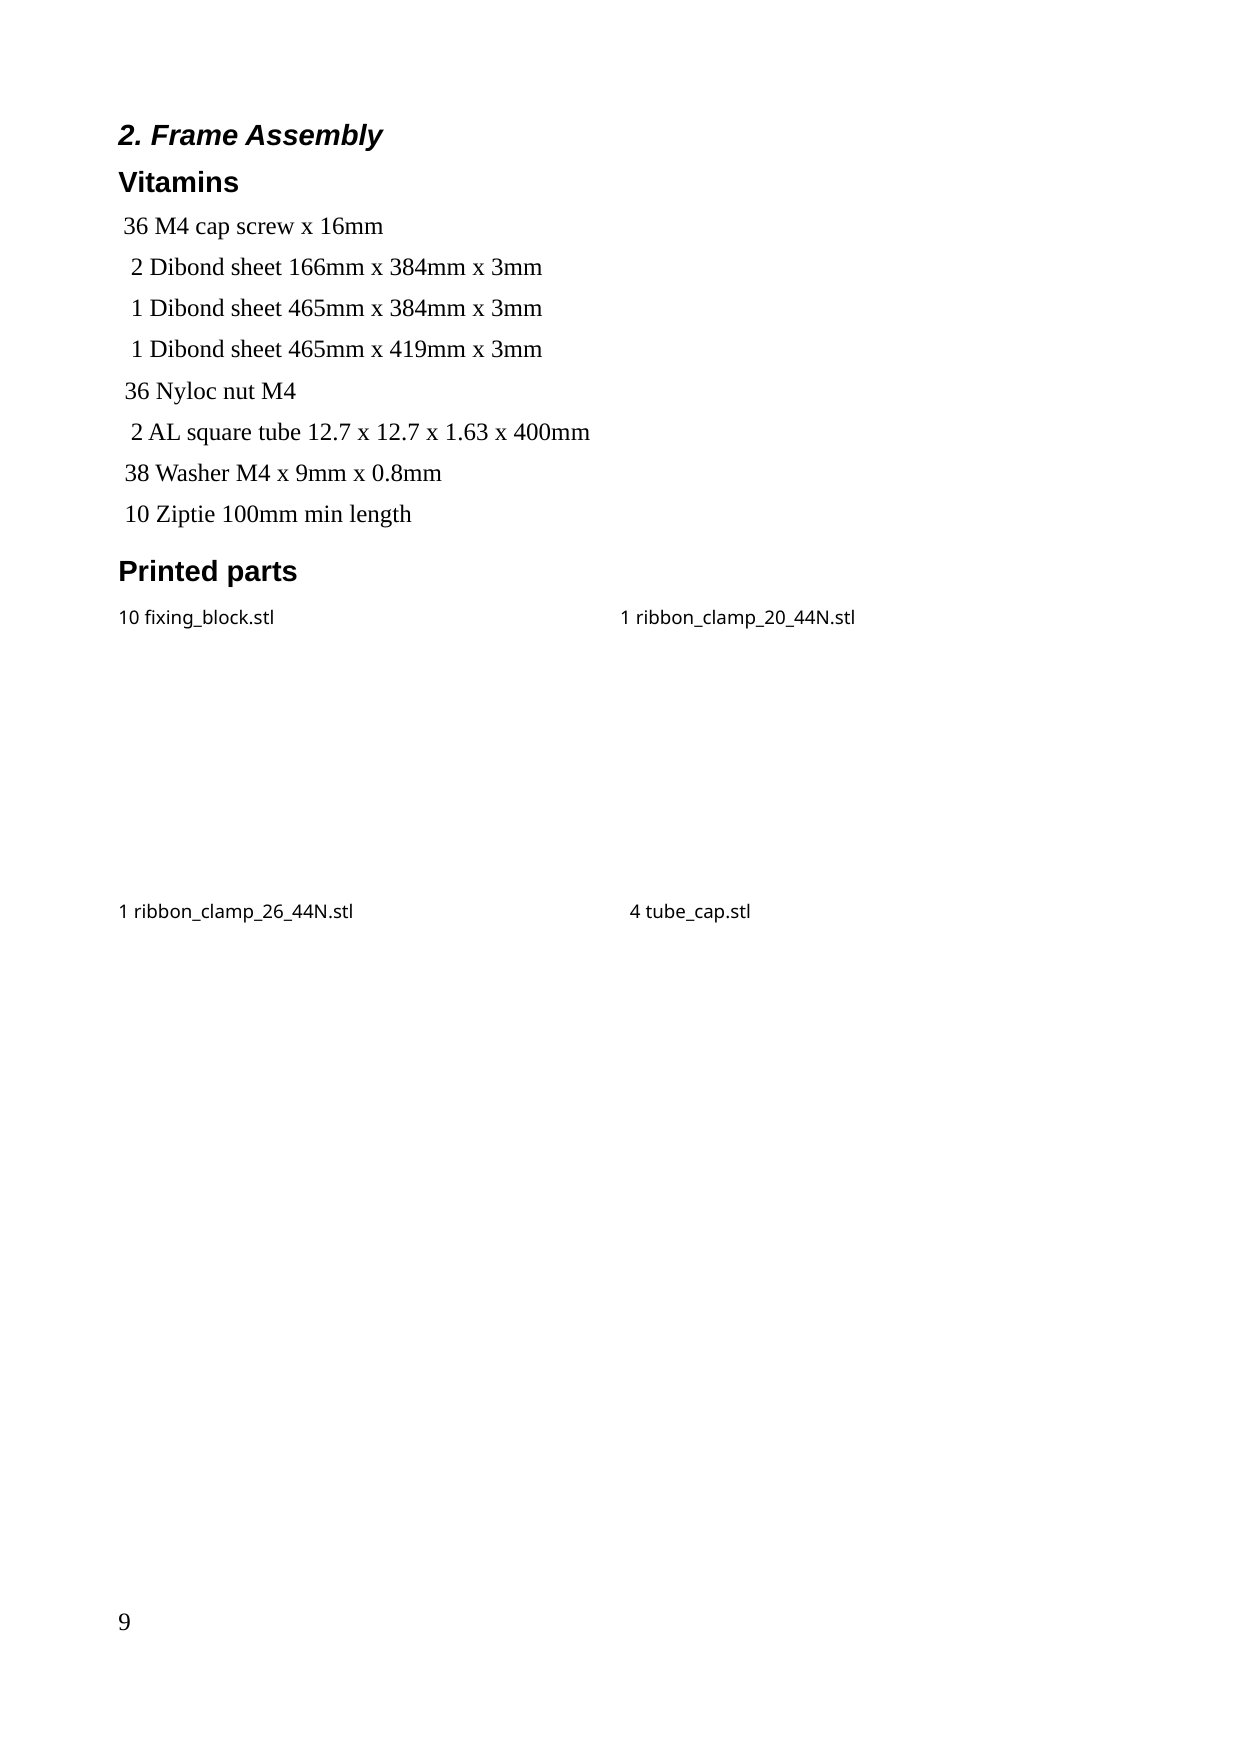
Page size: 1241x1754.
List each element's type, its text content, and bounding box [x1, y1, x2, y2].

table_header 10 fixing_block.stl [118, 600, 620, 894]
text 2 AL square tube 12.7 x 12.7 x 1.63 x 400mm [118, 417, 1122, 446]
text 10 Ziptie 100mm min length [118, 499, 1122, 528]
table_cell 4 tube_cap.stl [620, 894, 1122, 1189]
table_header 1 ribbon_clamp_20_44N.stl [620, 600, 1122, 894]
text 1 Dibond sheet 465mm x 384mm x 3mm [118, 293, 1122, 322]
text 38 Washer M4 x 9mm x 0.8mm [118, 458, 1122, 487]
text 2 Dibond sheet 166mm x 384mm x 3mm [118, 252, 1122, 281]
text 1 Dibond sheet 465mm x 419mm x 3mm [118, 334, 1122, 363]
table_cell 1 ribbon_clamp_26_44N.stl [118, 894, 620, 1189]
text 36 Nyloc nut M4 [118, 376, 1122, 404]
subtitle Printed parts [118, 554, 1122, 588]
subtitle Vitamins [118, 165, 1122, 199]
text 36 M4 cap screw x 16mm [118, 211, 1122, 239]
subtitle Frame Assembly [118, 118, 1122, 152]
